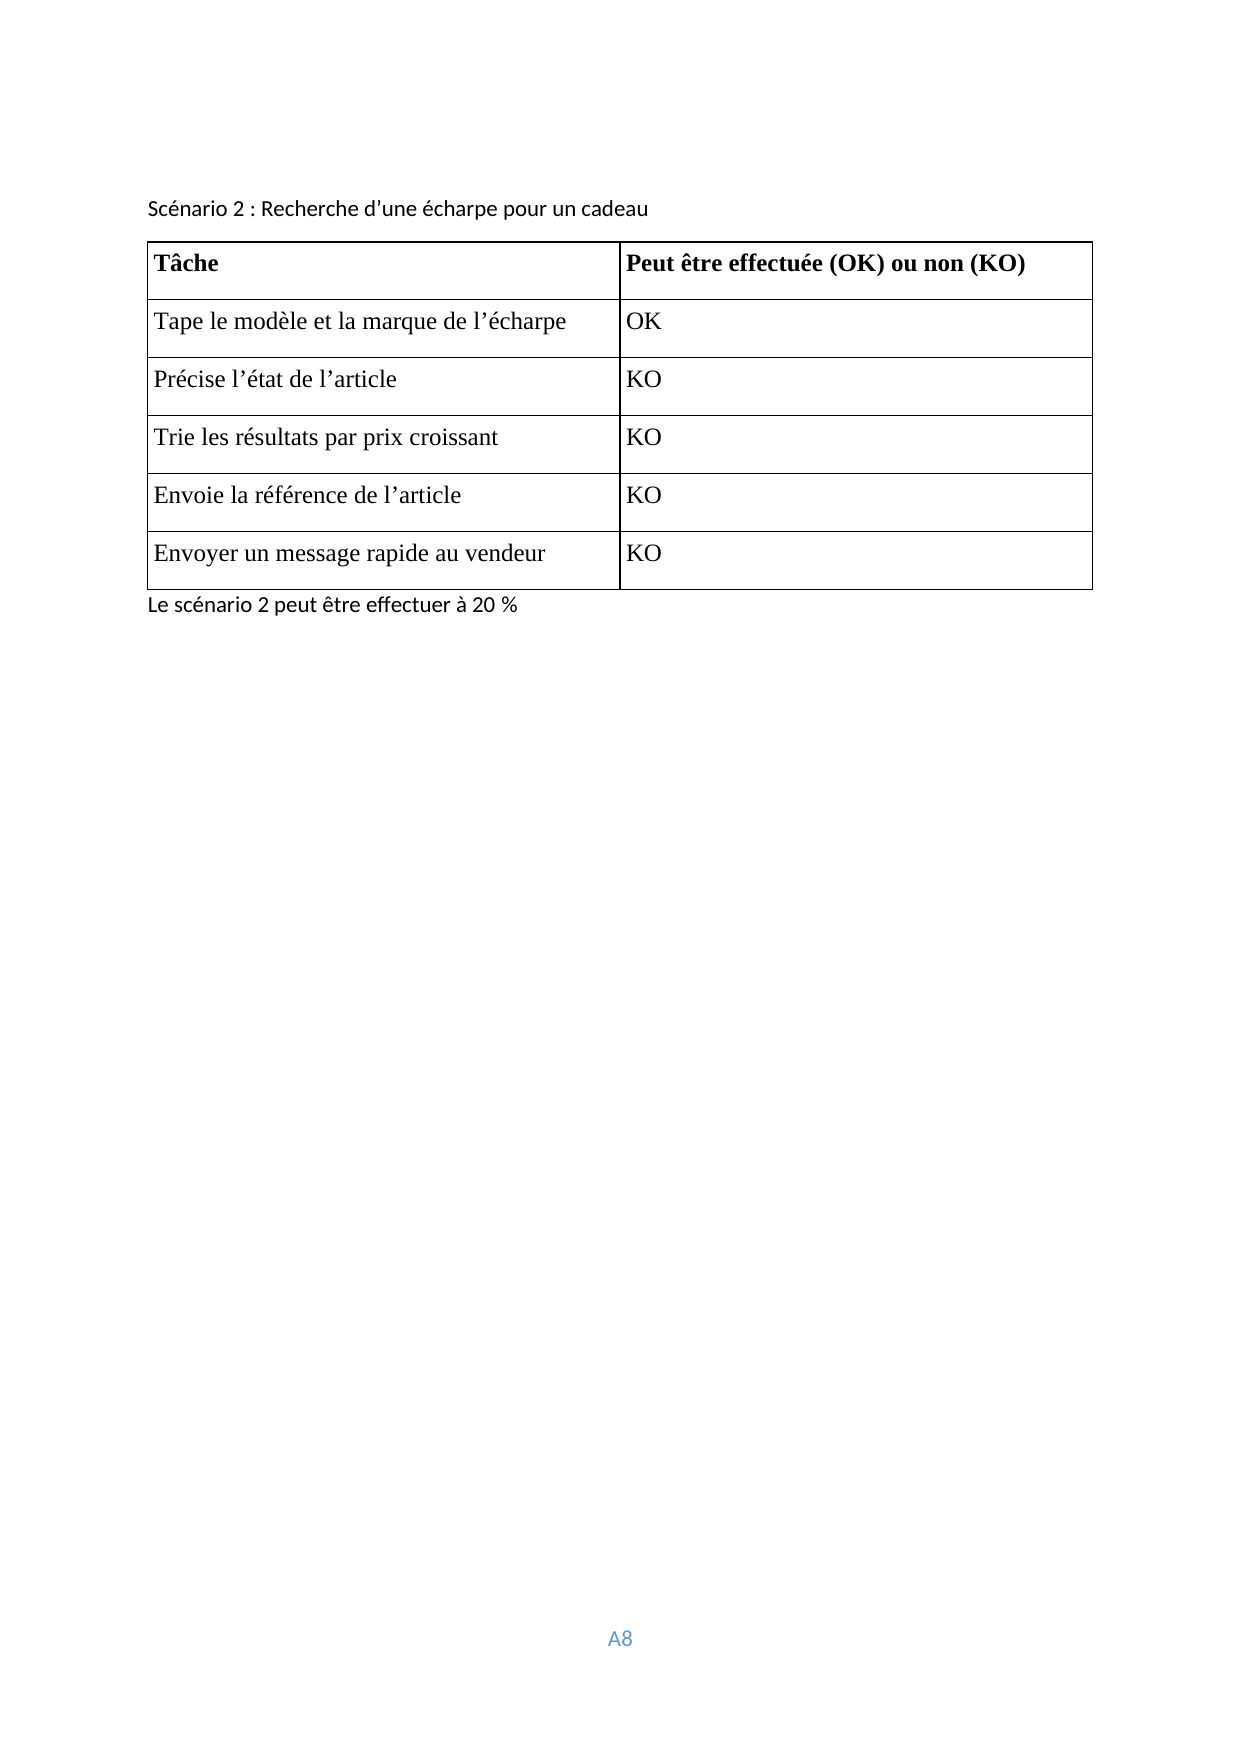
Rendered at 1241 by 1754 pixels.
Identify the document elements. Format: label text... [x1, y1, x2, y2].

text Le scénario 2 peut être effectuer à 20 % [148, 590, 1093, 618]
table_cell Précise l’état de l’article [148, 358, 619, 415]
table_cell KO [621, 474, 1092, 531]
text Scénario 2 : Recherche d’une écharpe pour un cadeau [148, 194, 1093, 222]
table_cell Tape le modèle et la marque de l’écharpe [148, 300, 619, 357]
table_header Peut être effectuée (OK) ou non (KO) [621, 243, 1092, 299]
table_cell Trie les résultats par prix croissant [148, 416, 619, 473]
table_cell KO [621, 532, 1092, 589]
table_cell KO [621, 358, 1092, 415]
table_cell KO [621, 416, 1092, 473]
table_cell Envoyer un message rapide au vendeur [148, 532, 619, 589]
table_cell Envoie la référence de l’article [148, 474, 619, 531]
table_header Tâche [148, 243, 619, 299]
table_cell OK [621, 300, 1092, 357]
